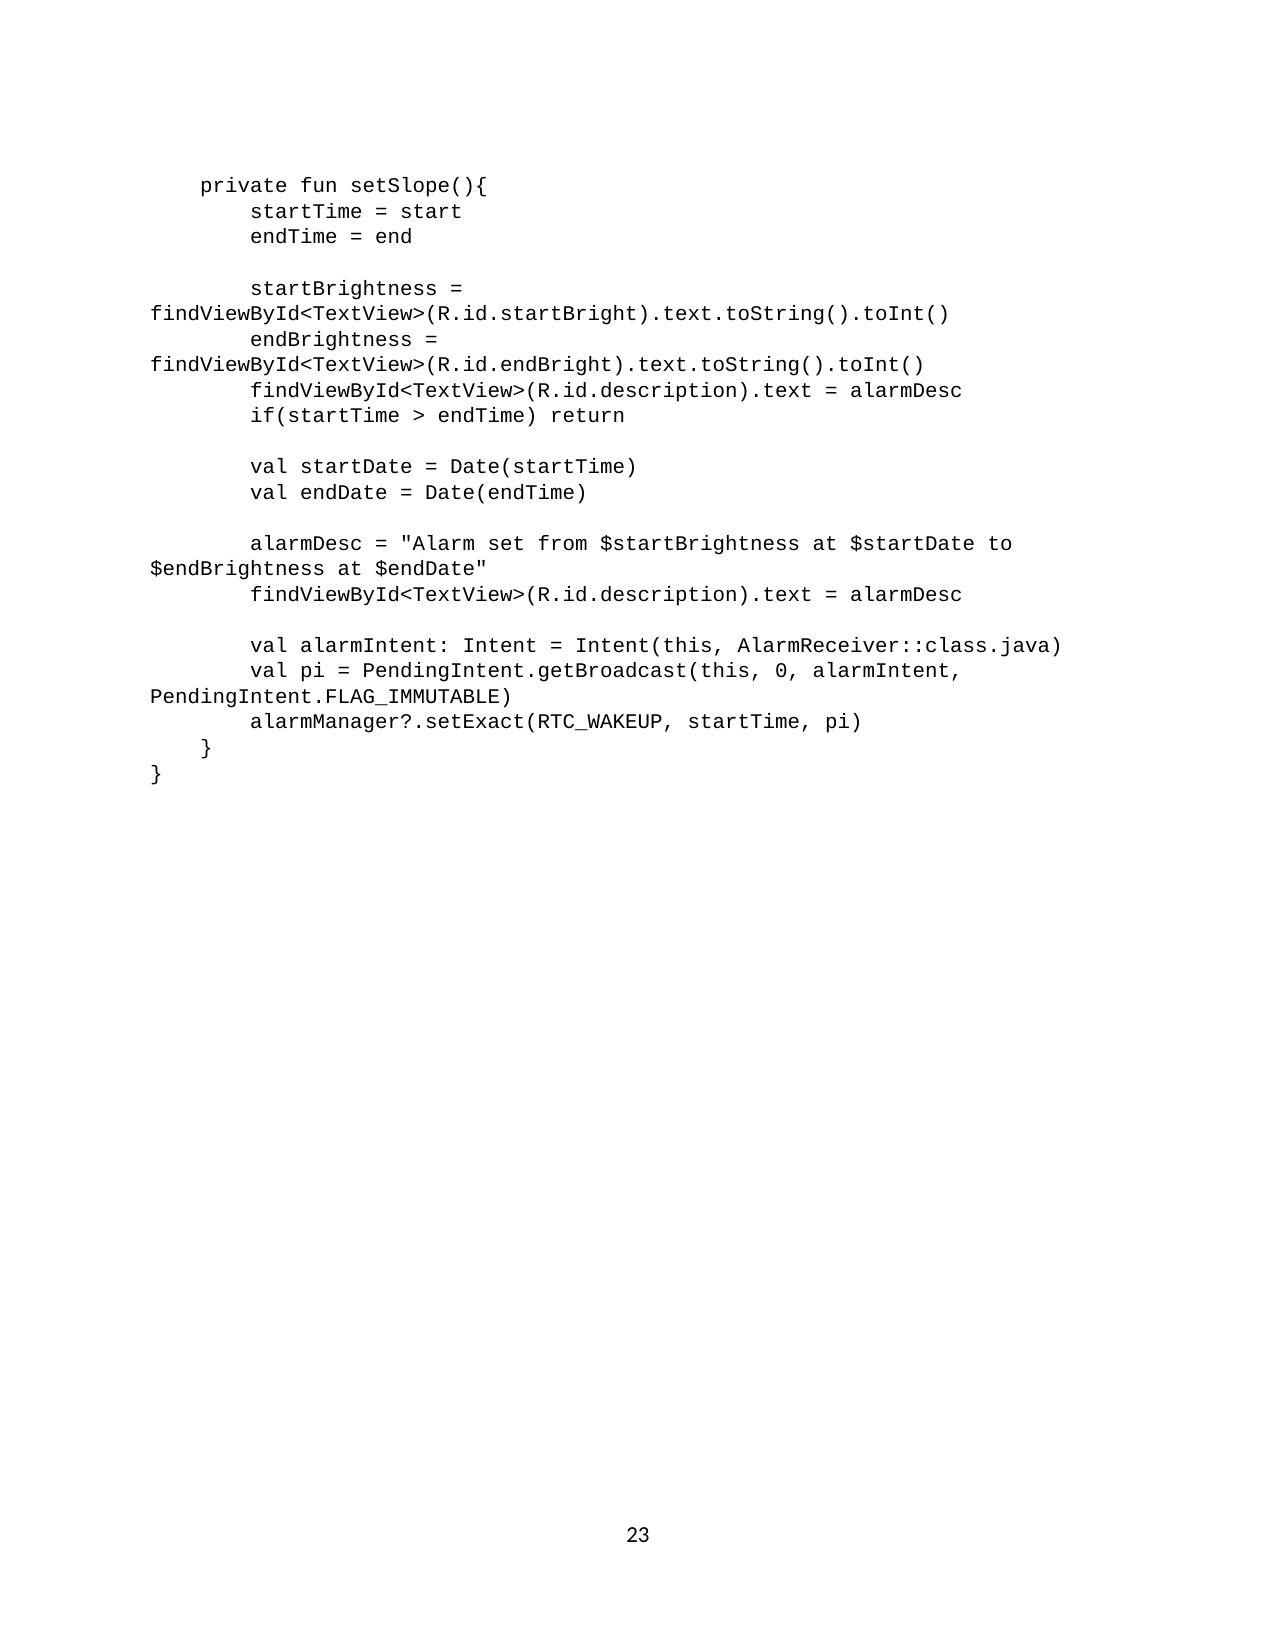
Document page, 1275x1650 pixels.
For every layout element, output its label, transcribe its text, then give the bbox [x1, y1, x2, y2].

text if(startTime > endTime) return [150, 405, 1125, 429]
text startBrightness = findViewById<TextView>(R.id.startBright).text.toString().toInt() [150, 278, 1125, 327]
text val alarmIntent: Intent = Intent(this, AlarmReceiver::class.java) [150, 635, 1125, 658]
text val pi = PendingIntent.getBroadcast(this, 0, alarmIntent, PendingIntent.FLAG_IMMUTABLE) [150, 660, 1125, 709]
text alarmManager?.setExact(RTC_WAKEUP, startTime, pi) [150, 711, 1125, 735]
text endBrightness = findViewById<TextView>(R.id.endBright).text.toString().toInt() [150, 329, 1125, 378]
text private fun setSlope(){ [150, 176, 1125, 199]
text findViewById<TextView>(R.id.description).text = alarmDesc [150, 380, 1125, 403]
text } [150, 737, 1125, 761]
text alarmDesc = "Alarm set from $startBrightness at $startDate to $endBrightness at $endDate" [150, 533, 1125, 582]
text endTime = end [150, 227, 1125, 250]
text val endDate = Date(endTime) [150, 482, 1125, 505]
text findViewById<TextView>(R.id.description).text = alarmDesc [150, 584, 1125, 607]
text startTime = start [150, 201, 1125, 225]
text } [150, 762, 1125, 786]
text val startDate = Date(startTime) [150, 456, 1125, 480]
